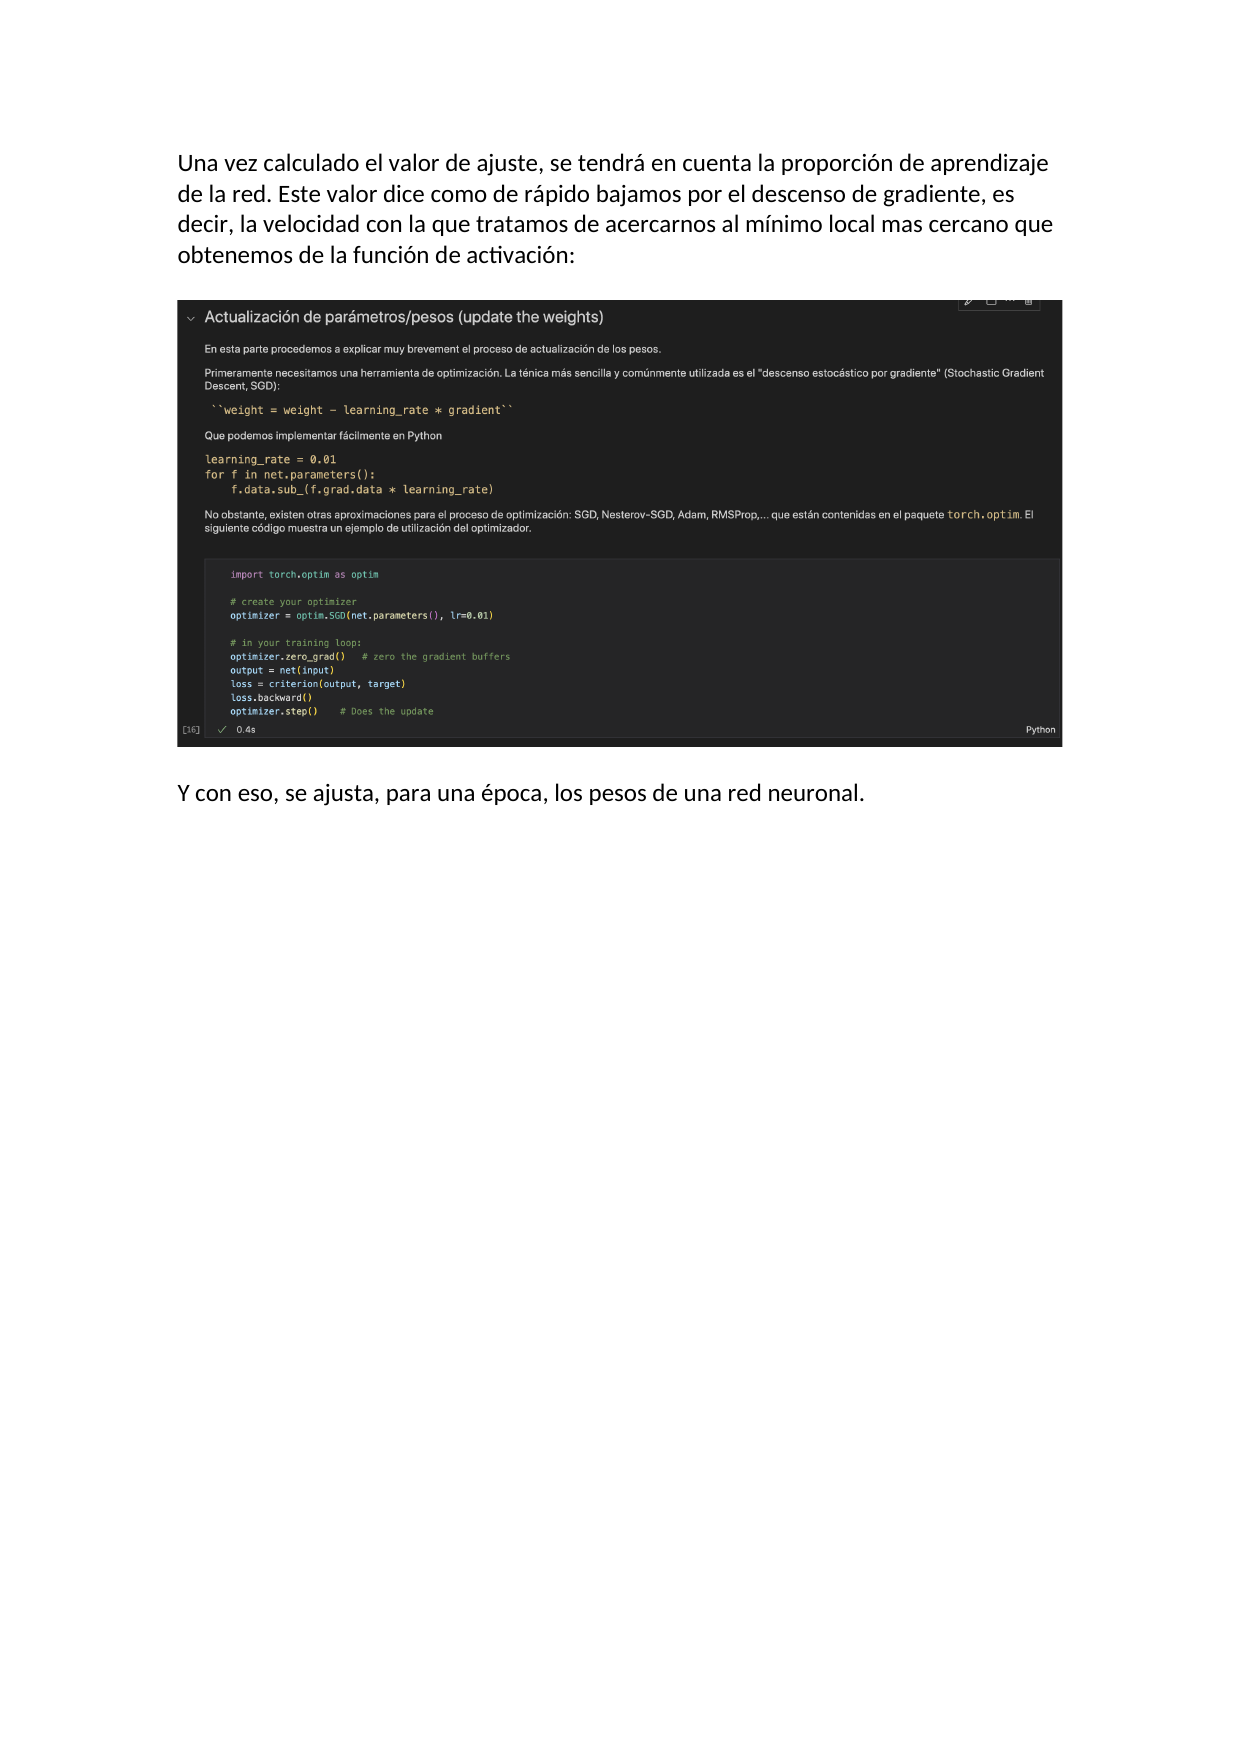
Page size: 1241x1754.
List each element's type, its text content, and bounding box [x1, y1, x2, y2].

text Una vez calculado el valor de ajuste, se tendrá en cuenta la proporción de aprendizaje de la red. Este valor dice como de rápido bajamos por el descenso de gradiente, es decir, la velocidad con la que tratamos de acercarnos al mínimo local mas cercano que obtenemos de la función de activación: [177, 148, 1063, 270]
picture [177, 300, 1063, 747]
text Y con eso, se ajusta, para una época, los pesos de una red neuronal. [177, 777, 1063, 808]
